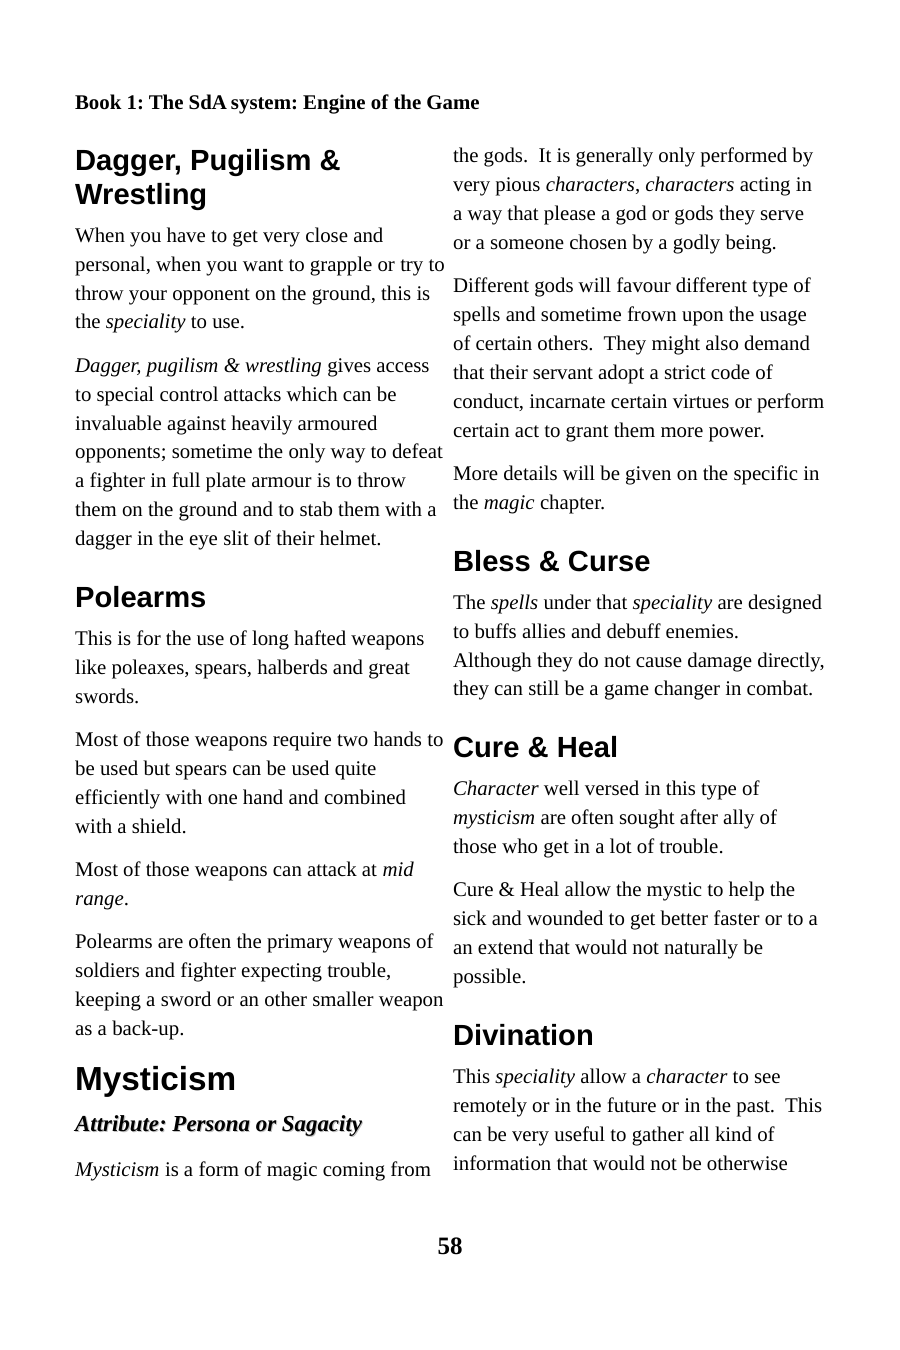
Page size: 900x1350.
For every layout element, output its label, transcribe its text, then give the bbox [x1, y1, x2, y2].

text Different gods will favour different type of spells and sometime frown upon the usage of certain others. They might also demand that their servant adopt a strict code of conduct, incarnate certain virtues or perform certain act to grant them more power. [453, 273, 825, 442]
text Cure & Heal allow the mystic to help the sick and wounded to get better faster or to a an extend that would not naturally be possible. [453, 877, 825, 988]
subtitle Cure & Heal [453, 730, 825, 764]
text Most of those weapons can attack at mid range. [75, 857, 447, 910]
text Attribute: Persona or Sagacity [75, 1110, 447, 1137]
subtitle Dagger, Pugilism & Wrestling [75, 143, 447, 210]
subtitle Mysticism [75, 1059, 447, 1098]
subtitle Divination [453, 1018, 825, 1051]
text When you have to get very close and personal, when you want to grapple or try to throw your opponent on the ground, this is the speciality to use. [75, 223, 447, 333]
text Most of those weapons require two hands to be used but spears can be used quite efficiently with one hand and combined with a shield. [75, 727, 447, 838]
text Dagger, pugilism & wrestling gives access to special control attacks which can be invaluable against heavily armoured opponents; sometime the only way to defeat a fighter in full plate armour is to throw them on the ground and to stab them with a dagger in the eye slit of their helmet. [75, 353, 447, 550]
text Polearms are often the primary weapons of soldiers and fighter expecting trouble, keeping a sword or an other smaller weapon as a back-up. [75, 929, 447, 1040]
text This speciality allow a character to see remotely or in the future or in the past. This can be very useful to gather all kind of information that would not be otherwise [453, 1064, 825, 1174]
text More details will be given on the specific in the magic chapter. [453, 461, 825, 514]
text Character well versed in this type of mysticism are often sought after ally of those who get in a lot of trouble. [453, 776, 825, 858]
text Mysticism is a form of magic coming from [75, 1156, 447, 1181]
text The spells under that speciality are designed to buffs allies and debuff enemies. Although they do not cause damage directly, they can still be a game changer in combat. [453, 590, 825, 700]
subtitle Bless & Curse [453, 544, 825, 577]
subtitle Polearms [75, 580, 447, 613]
text This is for the use of long hafted weapons like poleaxes, spears, halberds and great swords. [75, 626, 447, 708]
text the gods. It is generally only performed by very pious characters, characters acting in a way that please a god or gods they serve or a someone chosen by a godly being. [453, 143, 825, 254]
